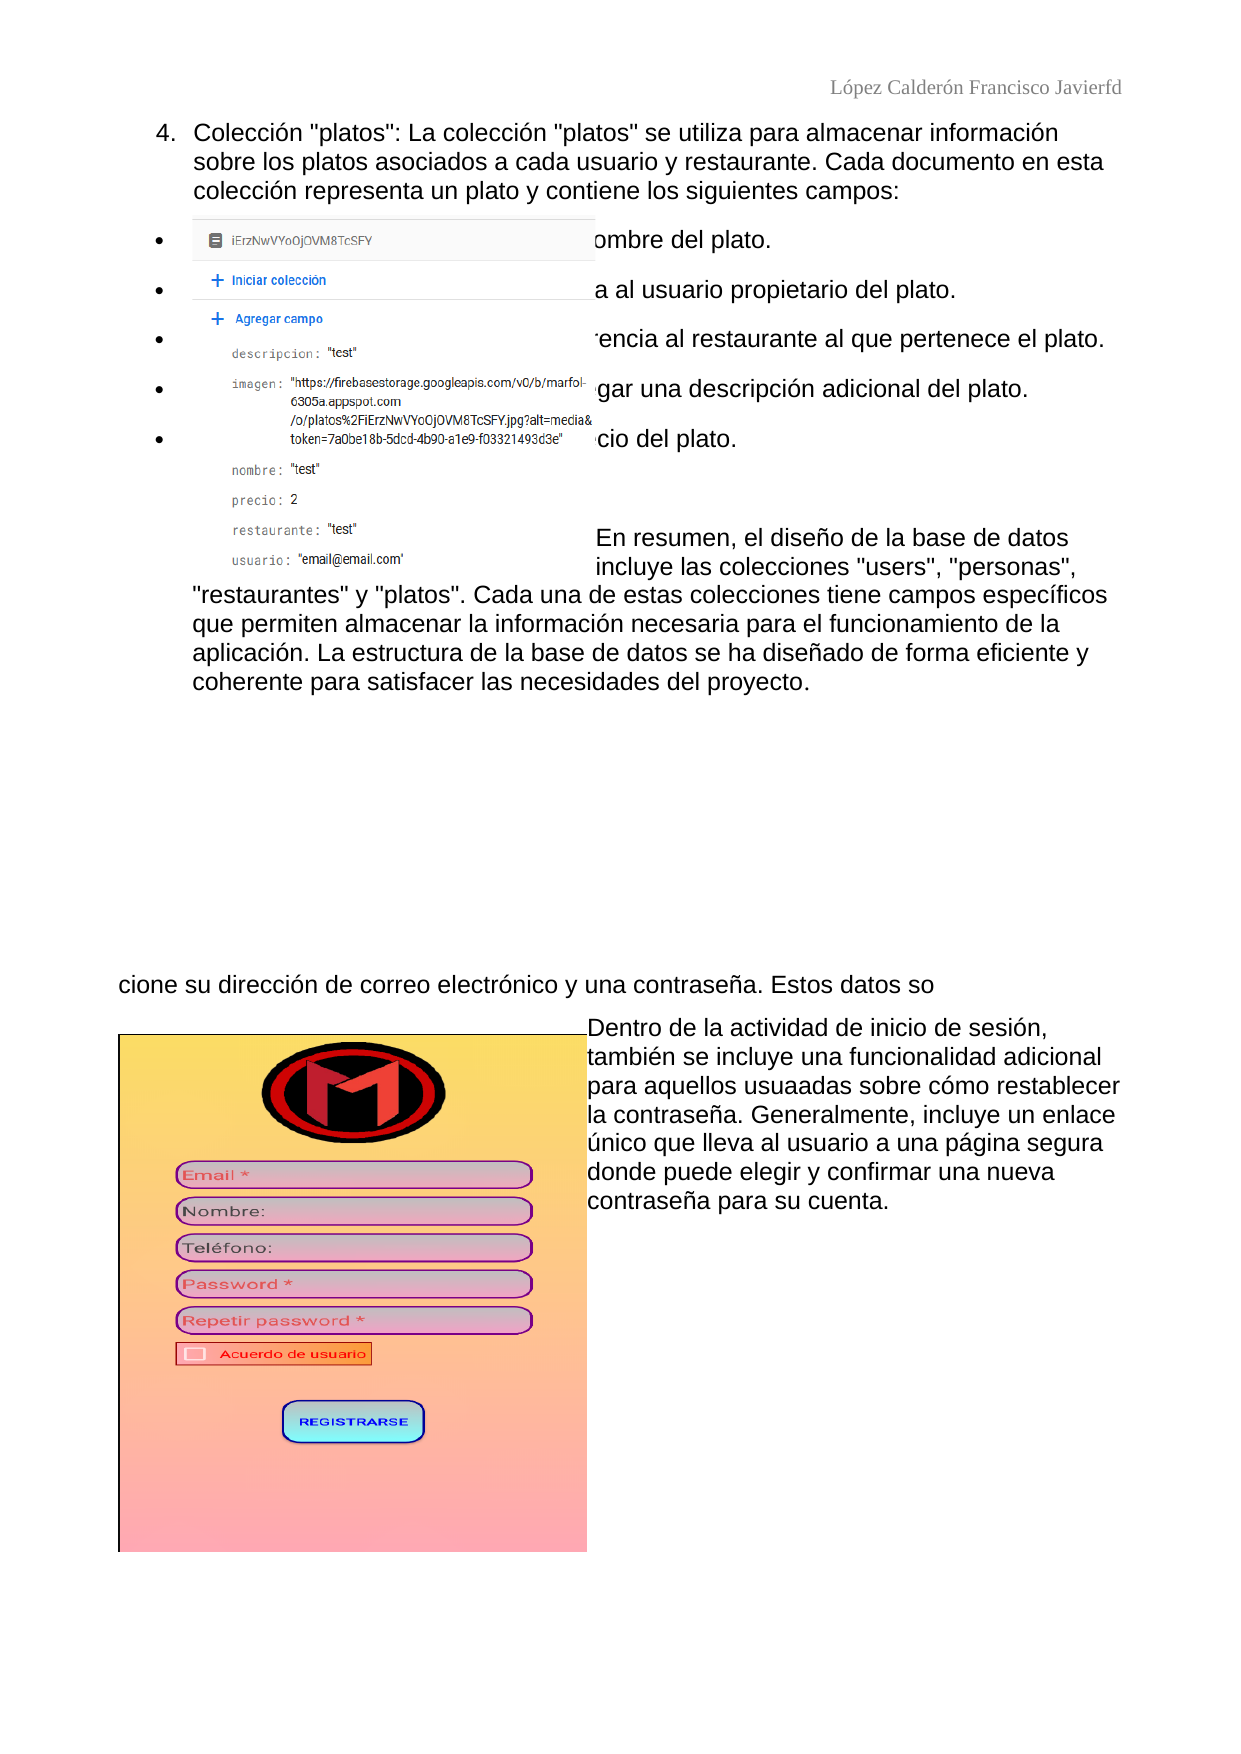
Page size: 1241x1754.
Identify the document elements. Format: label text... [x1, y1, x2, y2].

text En resumen, el diseño de la base de datos incluye las colecciones "users", "personas", "restaurantes" y "platos". Cada una de estas colecciones tiene campos específicos que permiten almacenar la información necesaria para el funcionamiento de la aplicación. La estructura de la base de datos se ha diseñado de forma eficiente y coherente para satisfacer las necesidades del proyecto. [192, 523, 1122, 695]
list Restaurante (obligatorio): Hace referencia al restaurante al que pertenece el plato. [596, 324, 1122, 353]
list Nombre (obligatorio): Almacena el nombre del plato. [596, 225, 1122, 254]
picture [118, 1034, 587, 1552]
list Precio (obligatorio): Almacena el precio del plato. [156, 423, 192, 452]
list Descripción (opcional): Permite agregar una descripción adicional del plato. [596, 374, 1122, 403]
list Colección "platos": La colección "platos" se utiliza para almacenar información sobre los platos asociados a cada usuario y restaurante. Cada documento en esta colección representa un plato y contiene los siguientes campos: [156, 118, 1122, 204]
list Usuario (obligatorio): Hace referencia al usuario propietario del plato. [596, 275, 1122, 303]
text Dentro de la actividad de inicio de sesión, también se incluye una funcionalidad adicional para aquellos usuaadas sobre cómo restablecer la contraseña. Generalmente, incluye un enlace único que lleva al usuario a una página segura donde puede elegir y confirmar una nueva contraseña para su cuenta. [118, 1013, 1122, 1215]
picture [192, 215, 596, 569]
list Nombre (obligatorio): Almacena el nombre del plato. [156, 225, 192, 254]
list Precio (obligatorio): Almacena el precio del plato. [596, 423, 1122, 452]
text cione su dirección de correo electrónico y una contraseña. Estos datos so [118, 970, 1122, 999]
